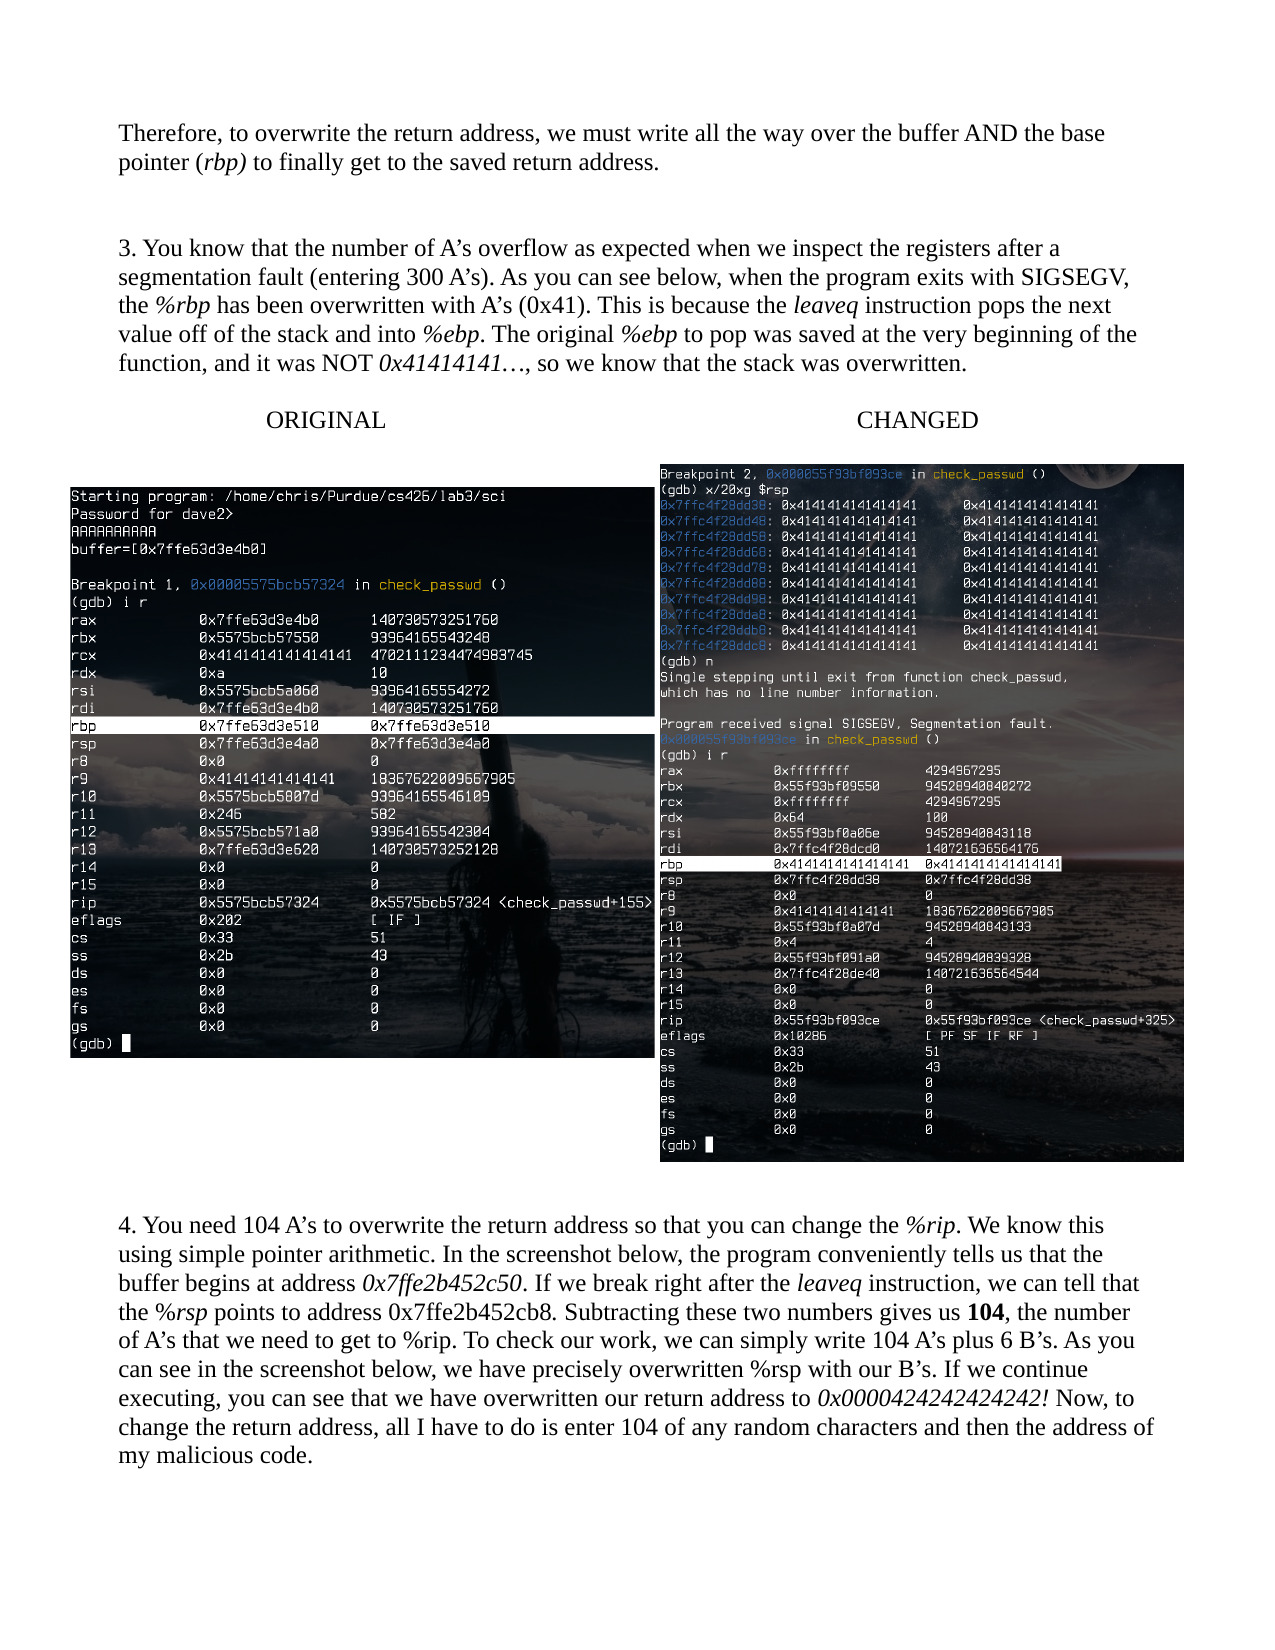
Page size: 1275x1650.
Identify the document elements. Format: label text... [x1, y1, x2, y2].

picture [660, 464, 1184, 1162]
picture [70, 487, 655, 1058]
text Therefore, to overwrite the return address, we must write all the way over the buffer AND the base pointer (rbp) to finally get to the saved return address. [118, 118, 1157, 176]
text 3. You know that the number of A’s overflow as expected when we inspect the registers after a segmentation fault (entering 300 A’s). As you can see below, when the program exits with SIGSEGV, the %rbp has been overwritten with A’s (0x41). This is because the leaveq instruction pops the next value off of the stack and into %ebp. The original %ebp to pop was saved at the very beginning of the function, and it was NOT 0x41414141…, so we know that the stack was overwritten. [118, 233, 1157, 377]
text 4. You need 104 A’s to overwrite the return address so that you can change the %rip. We know this using simple pointer arithmetic. In the screenshot below, the program conveniently tells us that the buffer begins at address 0x7ffe2b452c50. If we break right after the leaveq instruction, we can tell that the %rsp points to address 0x7ffe2b452cb8. Subtracting these two numbers gives us 104, the number of A’s that we need to get to %rip. To check our work, we can simply write 104 A’s plus 6 B’s. As you can see in the screenshot below, we have precisely overwritten %rsp with our B’s. If we continue executing, you can see that we have overwritten our return address to 0x0000424242424242! Now, to change the return address, all I have to do is enter 104 of any random characters and then the address of my malicious code. [118, 1211, 1157, 1469]
text ORIGINAL CHANGED [118, 406, 1157, 434]
